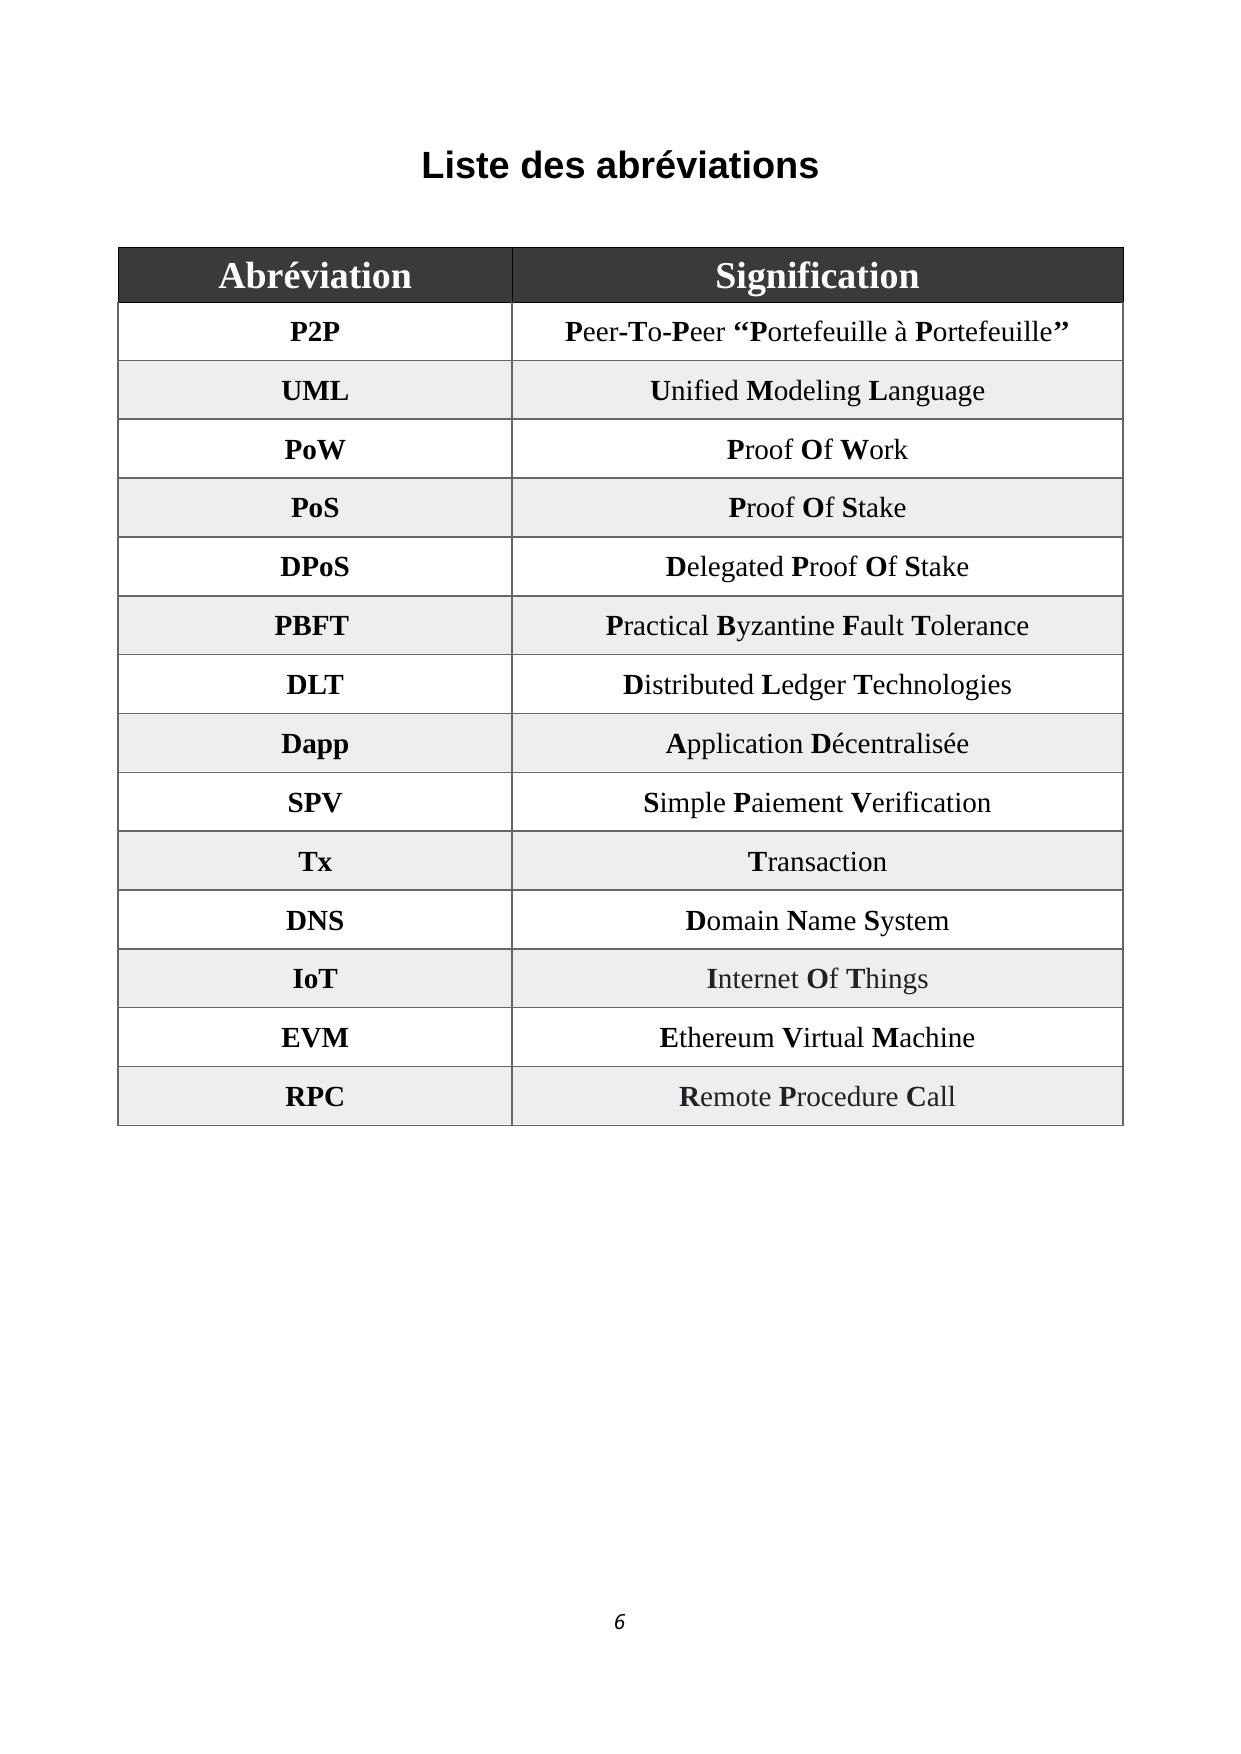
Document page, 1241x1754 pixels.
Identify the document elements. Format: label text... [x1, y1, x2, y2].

table_cell Dapp [119, 714, 511, 771]
table_header Abréviation [119, 248, 512, 302]
table_cell Unified Modeling Language [513, 361, 1122, 418]
table_cell Practical Byzantine Fault Tolerance [513, 597, 1122, 654]
table_cell Distributed Ledger Technologies [513, 655, 1122, 713]
table_cell SPV [119, 773, 511, 830]
table_cell PoS [119, 479, 511, 536]
table_cell Peer-To-Peer ‘‘Portefeuille à Portefeuille’’ [513, 303, 1122, 359]
table_cell DLT [119, 655, 511, 713]
table_cell Remote Procedure Call [513, 1067, 1122, 1124]
table_header Signification [513, 248, 1123, 302]
table_cell DNS [119, 891, 511, 948]
table_cell EVM [119, 1008, 511, 1066]
table_cell Simple Paiement Verification [513, 773, 1122, 830]
table_cell Ethereum Virtual Machine [513, 1008, 1122, 1066]
table_cell Transaction [513, 832, 1122, 889]
table_cell Internet Of Things [513, 950, 1122, 1007]
table_cell Tx [119, 832, 511, 889]
table_cell DPoS [119, 538, 511, 595]
table_cell RPC [119, 1067, 511, 1124]
table_cell Delegated Proof Of Stake [513, 538, 1122, 595]
table_cell Proof Of Work [513, 420, 1122, 477]
table_cell Domain Name System [513, 891, 1122, 948]
table_cell Proof Of Stake [513, 479, 1122, 536]
table_cell PoW [119, 420, 511, 477]
table_cell IoT [119, 950, 511, 1007]
table_cell PBFT [119, 597, 511, 654]
table_cell UML [119, 361, 511, 418]
table_cell Application Décentralisée [513, 714, 1122, 771]
subtitle Liste des abréviations [118, 143, 1122, 187]
table_cell P2P [119, 303, 511, 359]
